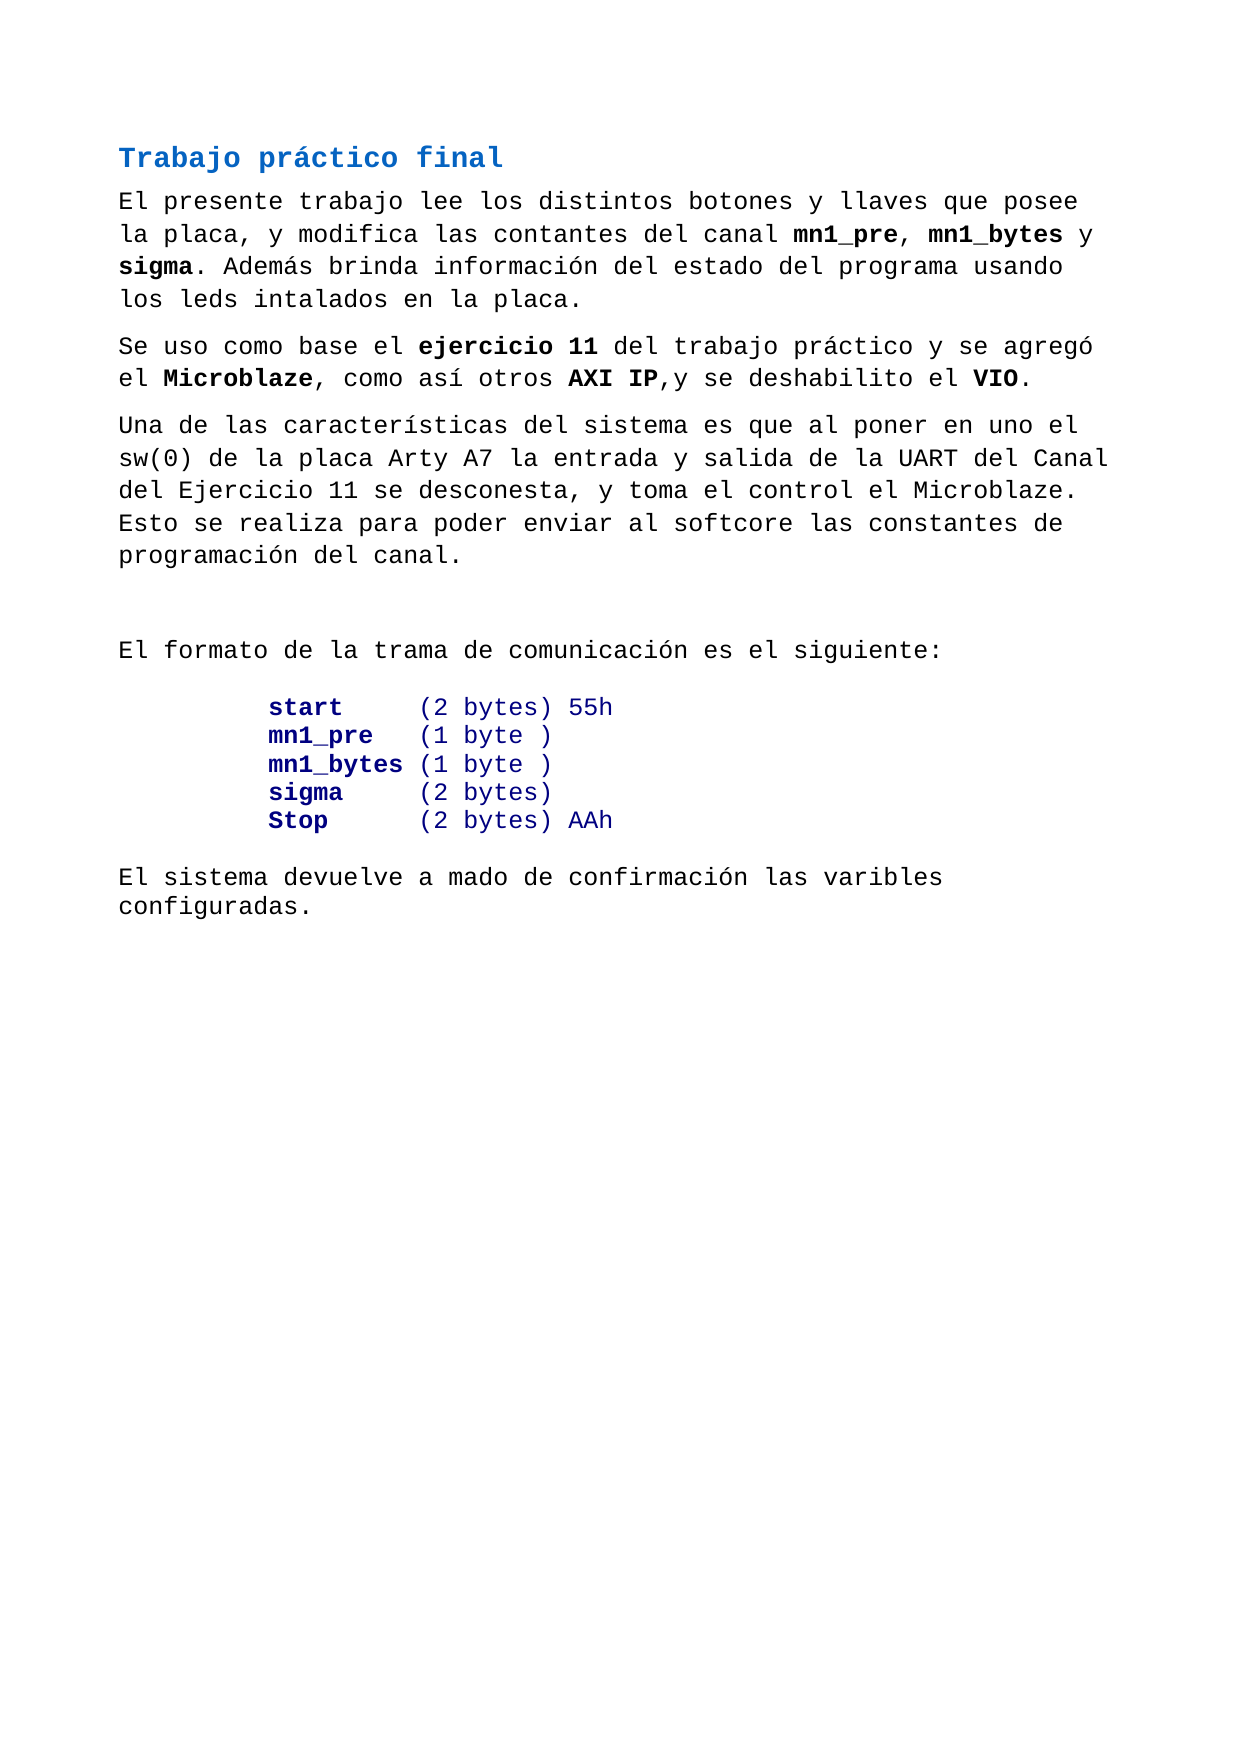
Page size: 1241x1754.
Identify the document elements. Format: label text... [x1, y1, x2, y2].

text El sistema devuelve a mado de confirmación las varibles configuradas. [118, 865, 1122, 922]
text El formato de la trama de comunicación es el siguiente: [118, 637, 1122, 666]
text El presente trabajo lee los distintos botones y llaves que posee la placa, y modifica las contantes del canal mn1_pre, mn1_bytes y sigma. Además brinda información del estado del programa usando los leds intalados en la placa. [118, 189, 1122, 314]
text mn1_pre (1 byte ) [268, 723, 1122, 751]
text mn1_bytes (1 byte ) [268, 751, 1122, 779]
text sigma (2 bytes) [268, 779, 1122, 808]
text Una de las características del sistema es que al poner en uno el sw(0) de la placa Arty A7 la entrada y salida de la UART del Canal del Ejercicio 11 se desconesta, y toma el control el Microblaze. Esto se realiza para poder enviar al softcore las constantes de programación del canal. [118, 413, 1122, 571]
text start (2 bytes) 55h [268, 694, 1122, 723]
text Se uso como base el ejercicio 11 del trabajo práctico y se agregó el Microblaze, como así otros AXI IP,y se deshabilito el VIO. [118, 333, 1122, 394]
subtitle Trabajo práctico final [118, 143, 1122, 176]
text Stop (2 bytes) AAh [268, 808, 1122, 836]
